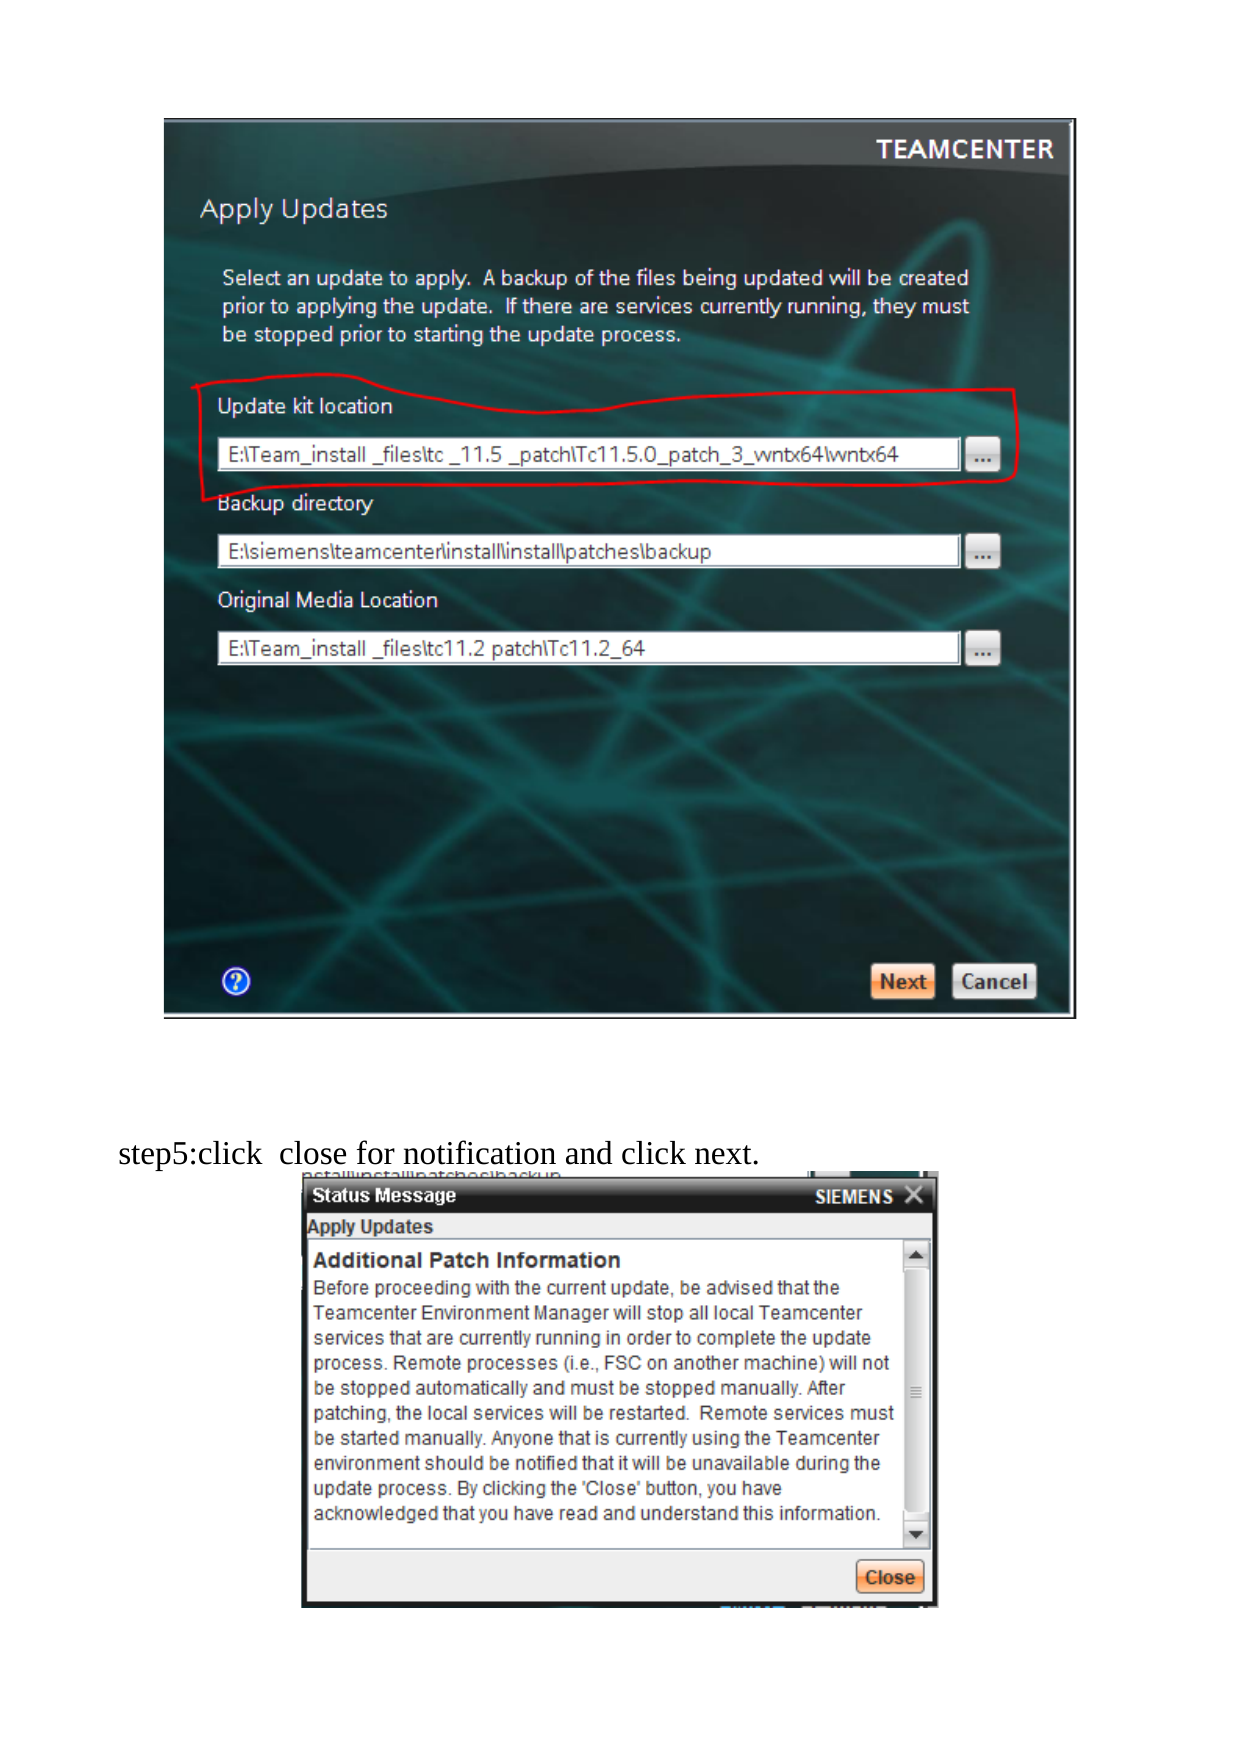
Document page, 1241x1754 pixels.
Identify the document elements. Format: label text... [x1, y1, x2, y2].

picture [163, 118, 1077, 1019]
text step5:click close for notification and click next. [118, 1133, 1122, 1171]
picture [301, 1171, 939, 1608]
